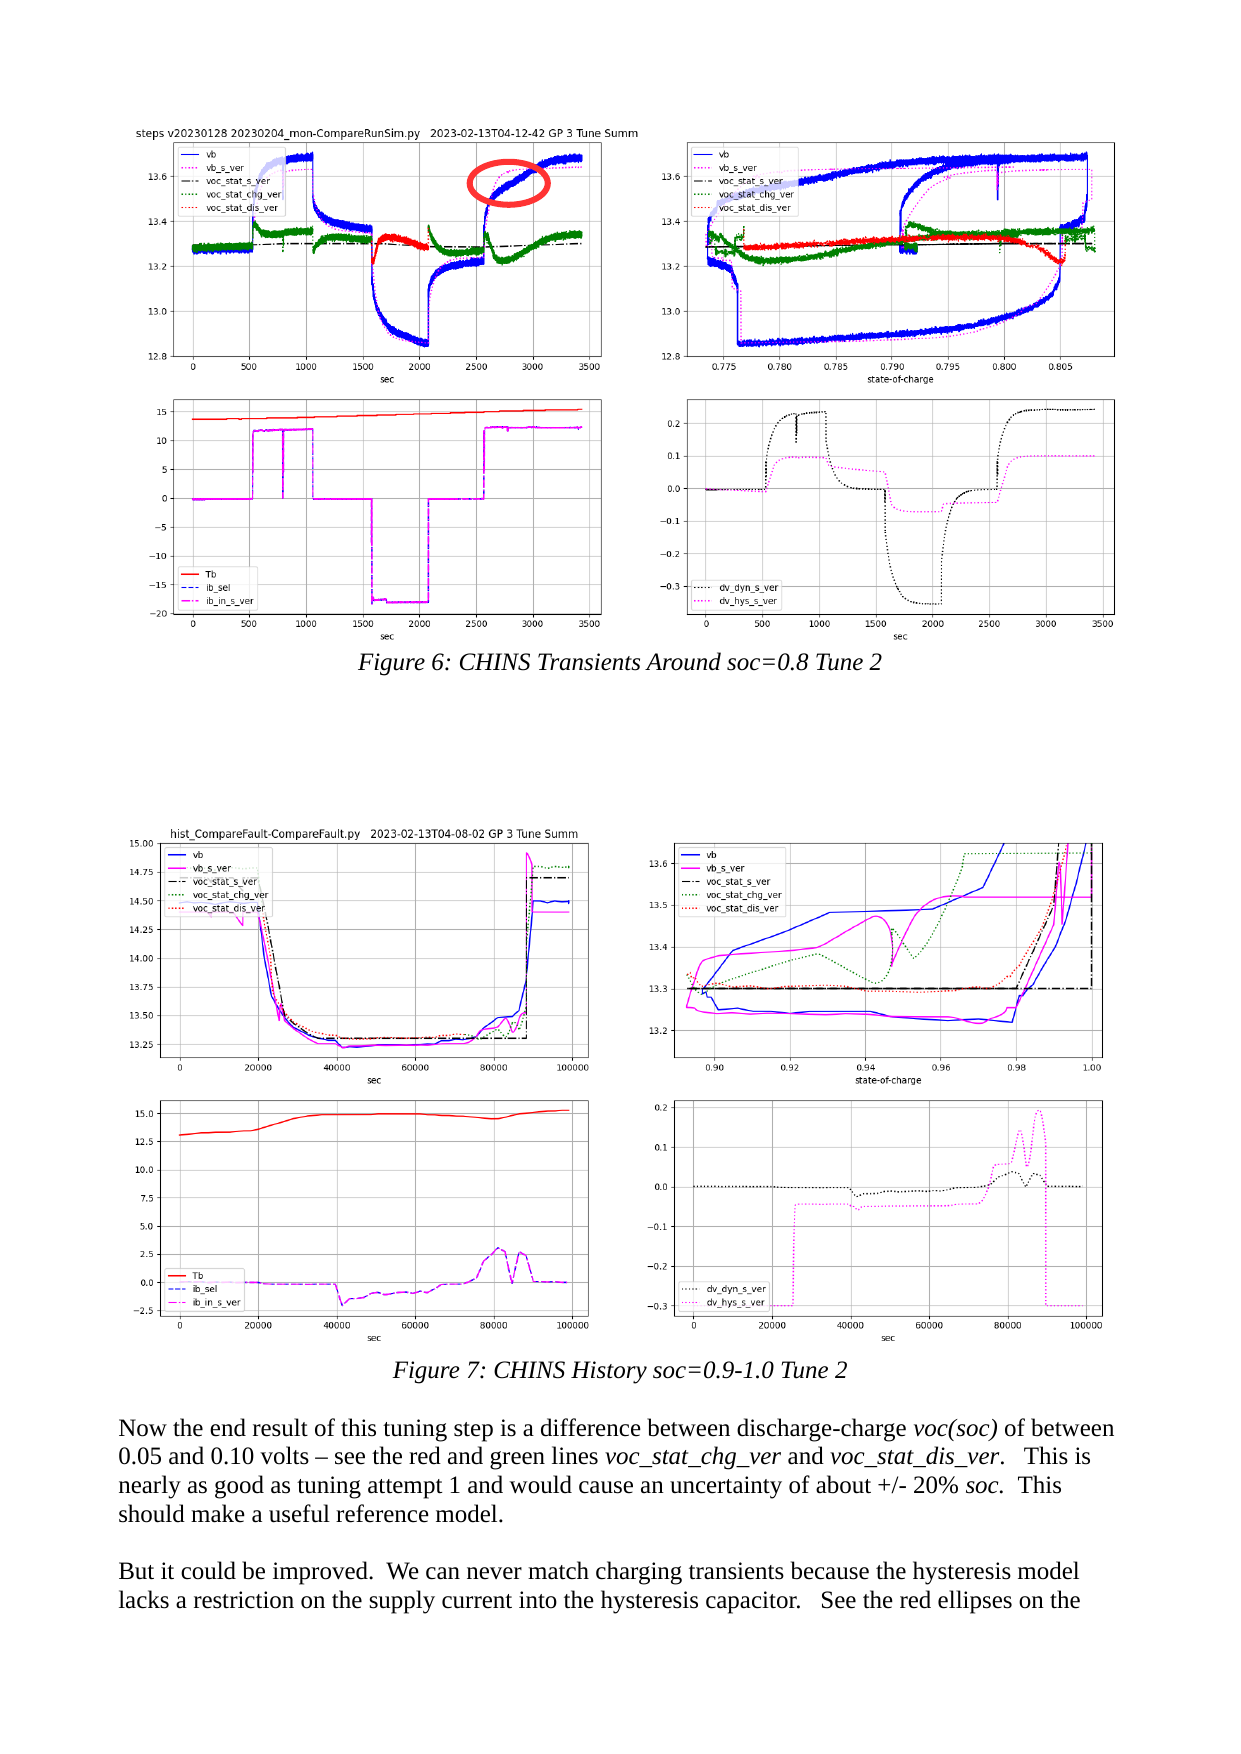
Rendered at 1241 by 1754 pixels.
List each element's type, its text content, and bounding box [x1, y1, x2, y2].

text But it could be improved. We can never match charging transients because the hysteresis model lacks a restriction on the supply current into the hysteresis capacitor. See the red ellipses on the [118, 1556, 1122, 1614]
text Now the end result of this tuning step is a difference between discharge-charge voc(soc) of between 0.05 and 0.10 volts – see the red and green lines voc_stat_chg_ver and voc_stat_dis_ver. This is nearly as good as tuning attempt 1 and would cause an uncertainty of about +/- 20% soc. This should make a useful reference model. [118, 1413, 1122, 1528]
picture [118, 118, 1122, 648]
text Figure 6: CHINS Transients Around soc=0.8 Tune 2 [118, 648, 1122, 676]
text Figure 7: CHINS History soc=0.9-1.0 Tune 2 [118, 1356, 1122, 1384]
picture [118, 819, 1122, 1356]
